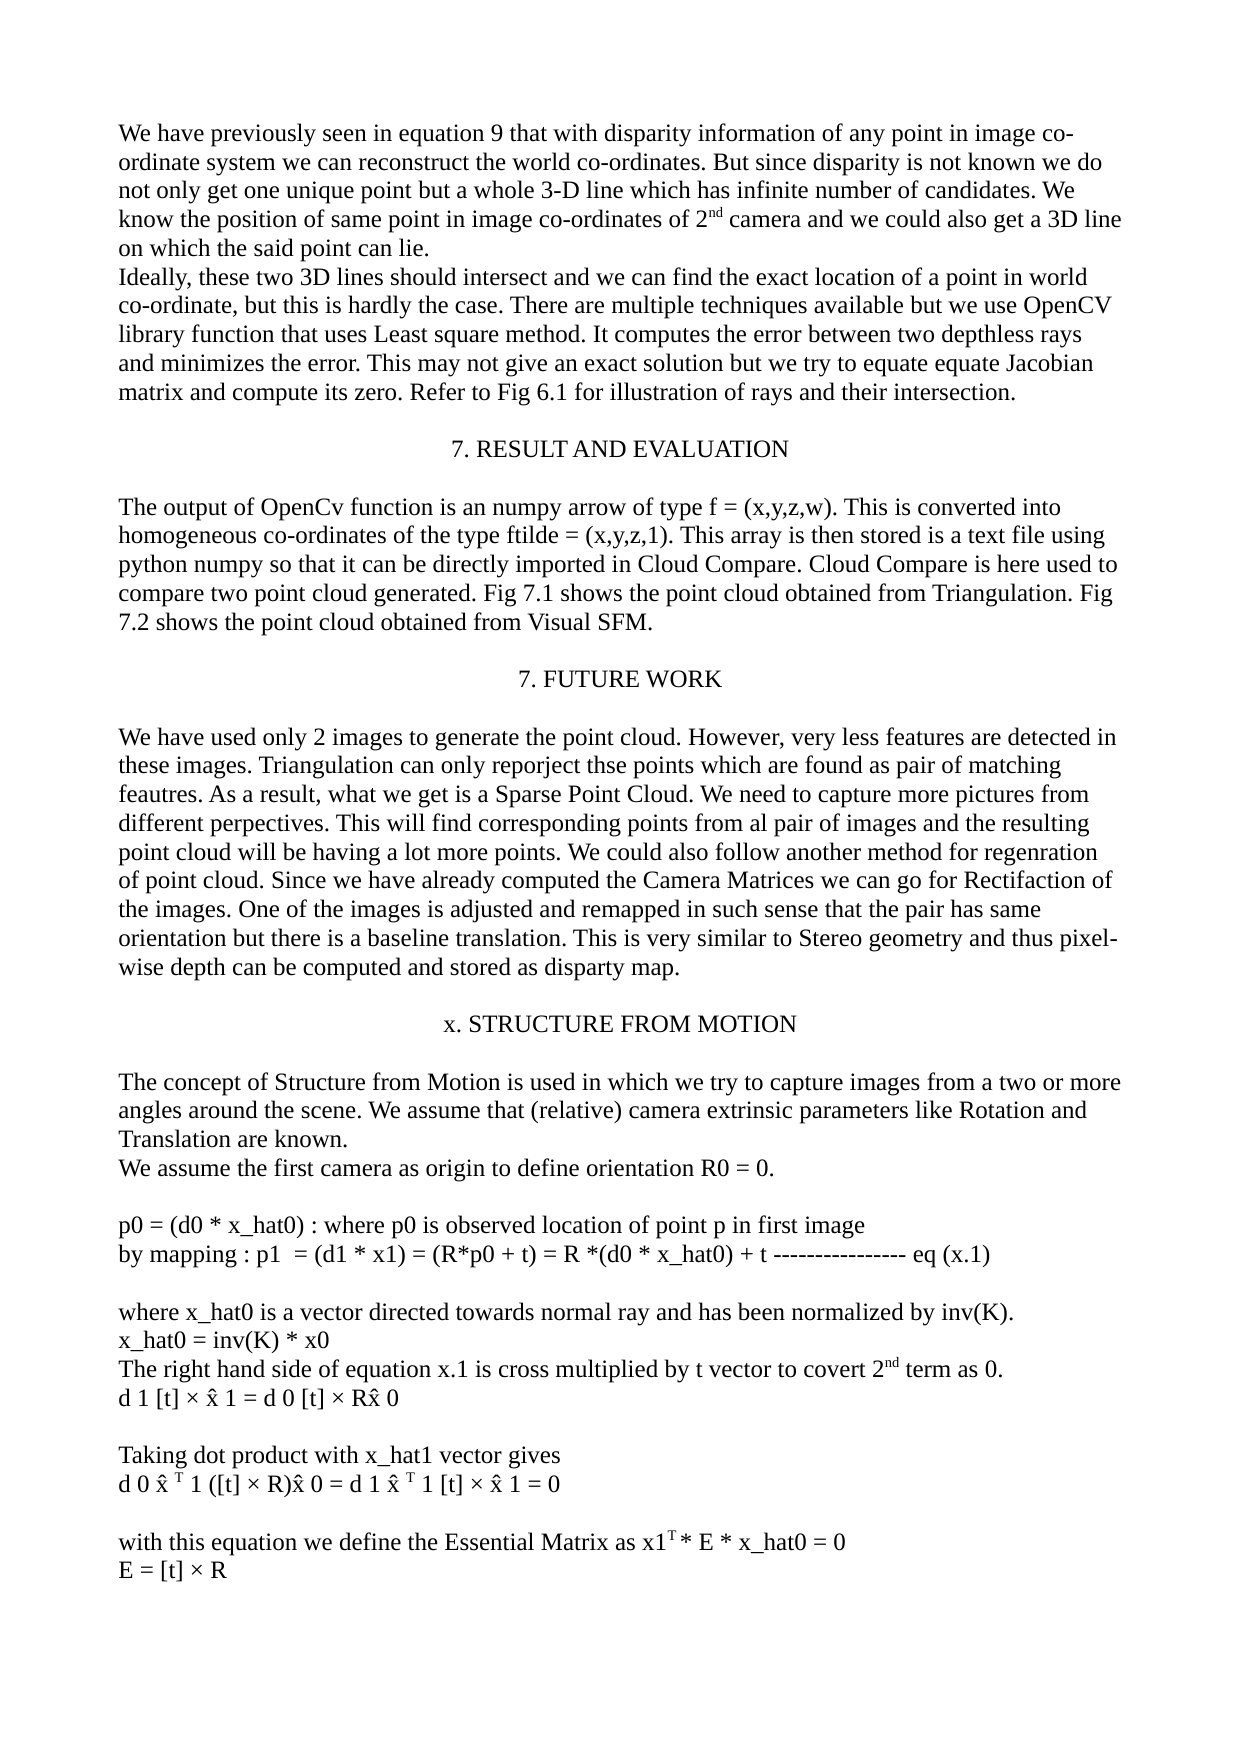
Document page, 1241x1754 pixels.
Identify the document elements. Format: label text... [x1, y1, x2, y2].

text E = [t] × R [118, 1556, 1122, 1584]
text We have previously seen in equation 9 that with disparity information of any point in image co-ordinate system we can reconstruct the world co-ordinates. But since disparity is not known we do not only get one unique point but a whole 3-D line which has infinite number of candidates. We know the position of same point in image co-ordinates of 2nd camera and we could also get a 3D line on which the said point can lie. [118, 118, 1122, 262]
text by mapping : p1 = (d1 * x1) = (R*p0 + t) = R *(d0 * x_hat0) + t ---------------- eq (x.1) [118, 1239, 1122, 1268]
text x_hat0 = inv(K) * x0 [118, 1326, 1122, 1354]
text Taking dot product with x_hat1 vector gives [118, 1441, 1122, 1469]
text with this equation we define the Essential Matrix as x1T * E * x_hat0 = 0 [118, 1527, 1122, 1556]
text d 0 x̂ T 1 ([t] × R)x̂ 0 = d 1 x̂ T 1 [t] × x̂ 1 = 0 [118, 1469, 1122, 1498]
text The concept of Structure from Motion is used in which we try to capture images from a two or more angles around the scene. We assume that (relative) camera extrinsic parameters like Rotation and Translation are known. [118, 1067, 1122, 1153]
text We have used only 2 images to generate the point cloud. However, very less features are detected in these images. Triangulation can only reporject thse points which are found as pair of matching feautres. As a result, what we get is a Sparse Point Cloud. We need to capture more pictures from different perpectives. This will find corresponding points from al pair of images and the resulting point cloud will be having a lot more points. We could also follow another method for regenration of point cloud. Since we have already computed the Camera Matrices we can go for Rectifaction of the images. One of the images is adjusted and remapped in such sense that the pair has same orientation but there is a baseline translation. This is very similar to Stereo geometry and thus pixel-wise depth can be computed and stored as disparty map. [118, 722, 1122, 981]
text where x_hat0 is a vector directed towards normal ray and has been normalized by inv(K). [118, 1297, 1122, 1326]
text 7. RESULT AND EVALUATION [118, 434, 1122, 463]
text We assume the first camera as origin to define orientation R0 = 0. [118, 1153, 1122, 1182]
text 7. FUTURE WORK [118, 664, 1122, 693]
text p0 = (d0 * x_hat0) : where p0 is observed location of point p in first image [118, 1211, 1122, 1239]
text The right hand side of equation x.1 is cross multiplied by t vector to covert 2nd term as 0. [118, 1354, 1122, 1383]
text x. STRUCTURE FROM MOTION [118, 1009, 1122, 1038]
text Ideally, these two 3D lines should intersect and we can find the exact location of a point in world co-ordinate, but this is hardly the case. There are multiple techniques available but we use OpenCV library function that uses Least square method. It computes the error between two depthless rays and minimizes the error. This may not give an exact solution but we try to equate equate Jacobian matrix and compute its zero. Refer to Fig 6.1 for illustration of rays and their intersection. [118, 262, 1122, 406]
text d 1 [t] × x̂ 1 = d 0 [t] × Rx̂ 0 [118, 1383, 1122, 1412]
text The output of OpenCv function is an numpy arrow of type f = (x,y,z,w). This is converted into homogeneous co-ordinates of the type ftilde = (x,y,z,1). This array is then stored is a text file using python numpy so that it can be directly imported in Cloud Compare. Cloud Compare is here used to compare two point cloud generated. Fig 7.1 shows the point cloud obtained from Triangulation. Fig 7.2 shows the point cloud obtained from Visual SFM. [118, 492, 1122, 636]
